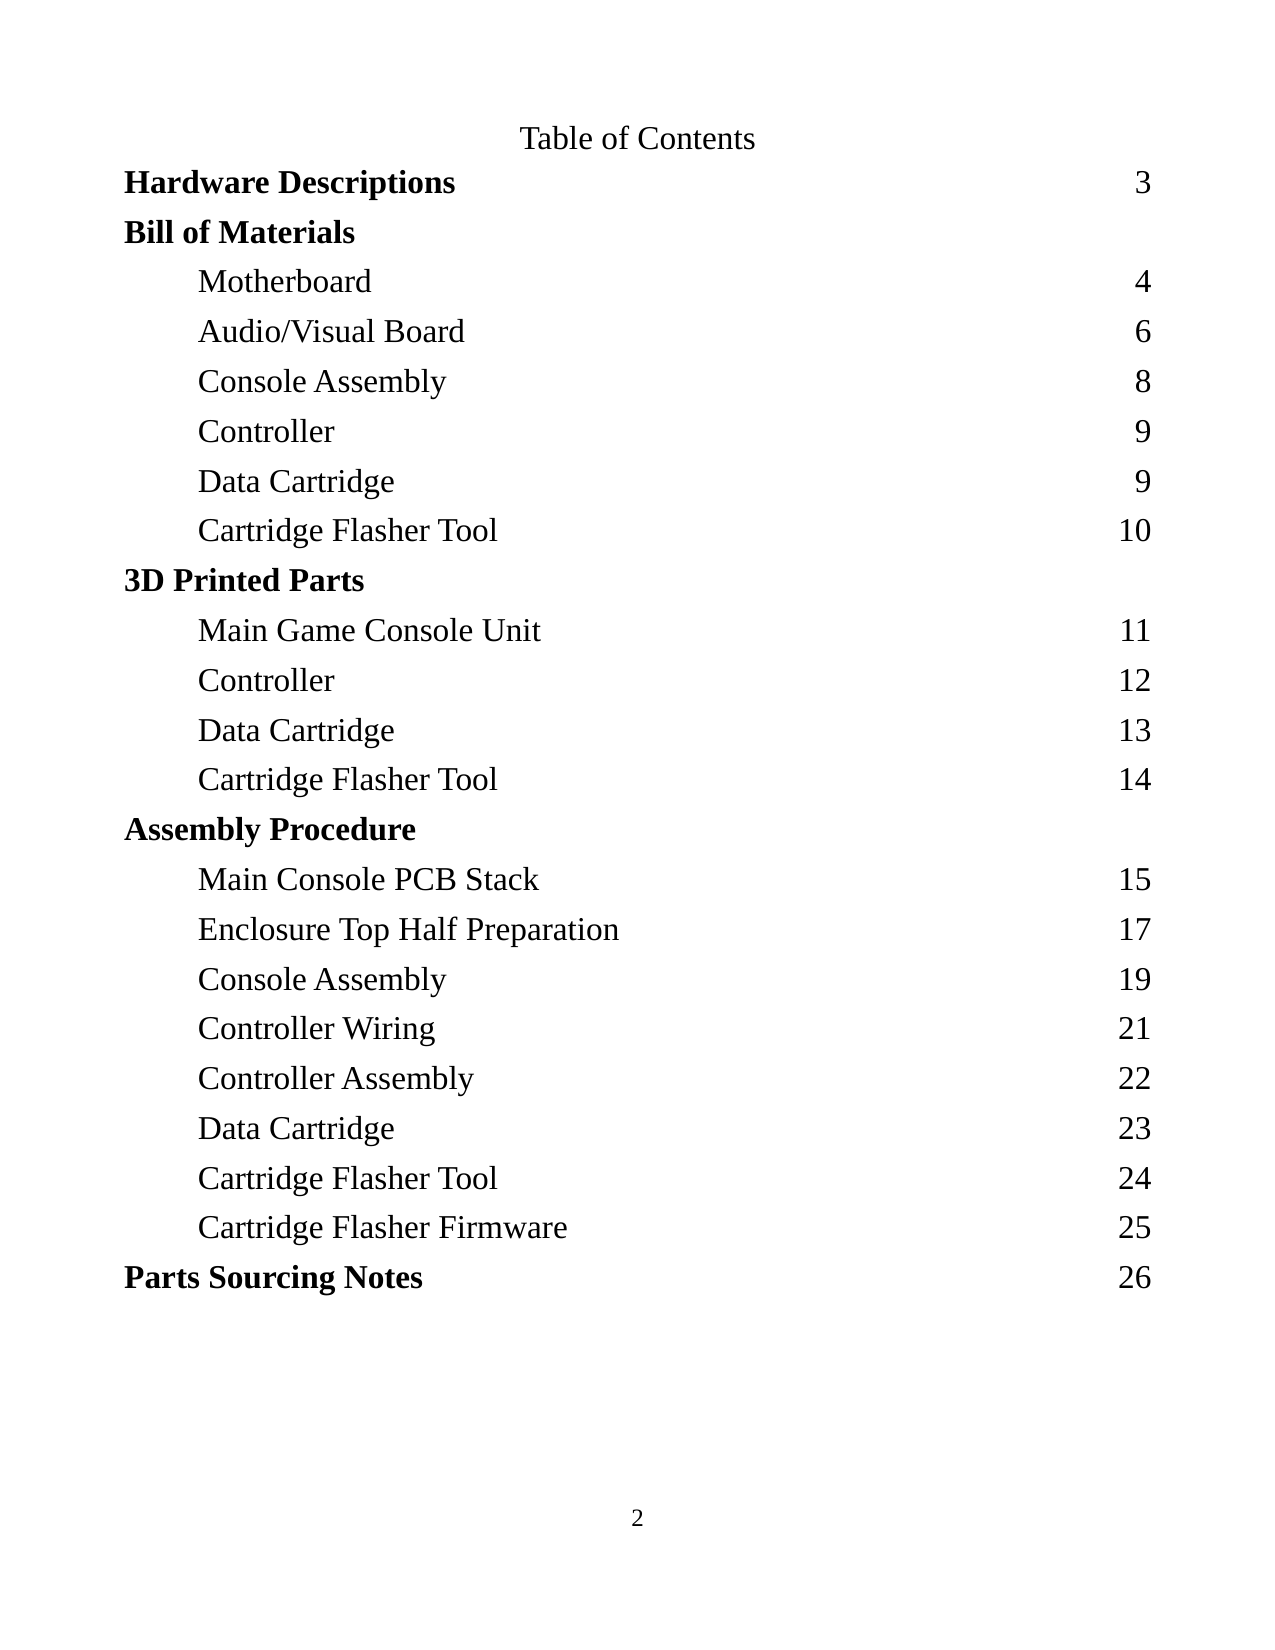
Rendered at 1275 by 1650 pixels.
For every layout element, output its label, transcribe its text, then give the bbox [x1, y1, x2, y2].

table_cell Cartridge Flasher Tool [118, 1152, 637, 1202]
table_cell Console Assembly [118, 953, 637, 1003]
table_cell 3D Printed Parts [118, 555, 637, 604]
table_cell Cartridge Flasher Tool [118, 754, 637, 804]
table_cell Audio/Visual Board [118, 306, 637, 356]
table_cell Data Cartridge [118, 704, 637, 754]
table_cell 25 [638, 1202, 1157, 1252]
table_cell Main Console PCB Stack [118, 854, 637, 903]
table_cell 21 [638, 1003, 1157, 1053]
table_cell Motherboard [118, 256, 637, 306]
table_cell 9 [638, 405, 1157, 455]
table_cell 12 [638, 654, 1157, 704]
table_cell Controller Assembly [118, 1053, 637, 1102]
table_cell [638, 804, 1157, 853]
table_cell Enclosure Top Half Preparation [118, 903, 637, 953]
table_cell 10 [638, 505, 1157, 555]
table_cell 14 [638, 754, 1157, 804]
table_cell [638, 206, 1157, 256]
table_header 3 [638, 156, 1157, 206]
table_cell 6 [638, 306, 1157, 356]
table_cell Data Cartridge [118, 1103, 637, 1152]
table_cell 22 [638, 1053, 1157, 1102]
table_cell 4 [638, 256, 1157, 306]
table_cell 19 [638, 953, 1157, 1003]
table_header Hardware Descriptions [118, 156, 637, 206]
table_cell 24 [638, 1152, 1157, 1202]
table_cell Controller [118, 405, 637, 455]
table_cell Data Cartridge [118, 455, 637, 505]
table_cell Console Assembly [118, 356, 637, 405]
table_cell 9 [638, 455, 1157, 505]
table_cell Main Game Console Unit [118, 605, 637, 654]
table_cell 26 [638, 1252, 1157, 1302]
table_cell Parts Sourcing Notes [118, 1252, 637, 1302]
table_cell 13 [638, 704, 1157, 754]
table_cell Cartridge Flasher Firmware [118, 1202, 637, 1252]
table_cell Controller [118, 654, 637, 704]
table_cell Controller Wiring [118, 1003, 637, 1053]
table_cell [638, 555, 1157, 604]
table_cell Cartridge Flasher Tool [118, 505, 637, 555]
table_cell Bill of Materials [118, 206, 637, 256]
text Table of Contents [118, 118, 1157, 156]
table_cell 23 [638, 1103, 1157, 1152]
table_cell 15 [638, 854, 1157, 903]
table_cell 11 [638, 605, 1157, 654]
table_cell Assembly Procedure [118, 804, 637, 853]
table_cell 17 [638, 903, 1157, 953]
table_cell 8 [638, 356, 1157, 405]
